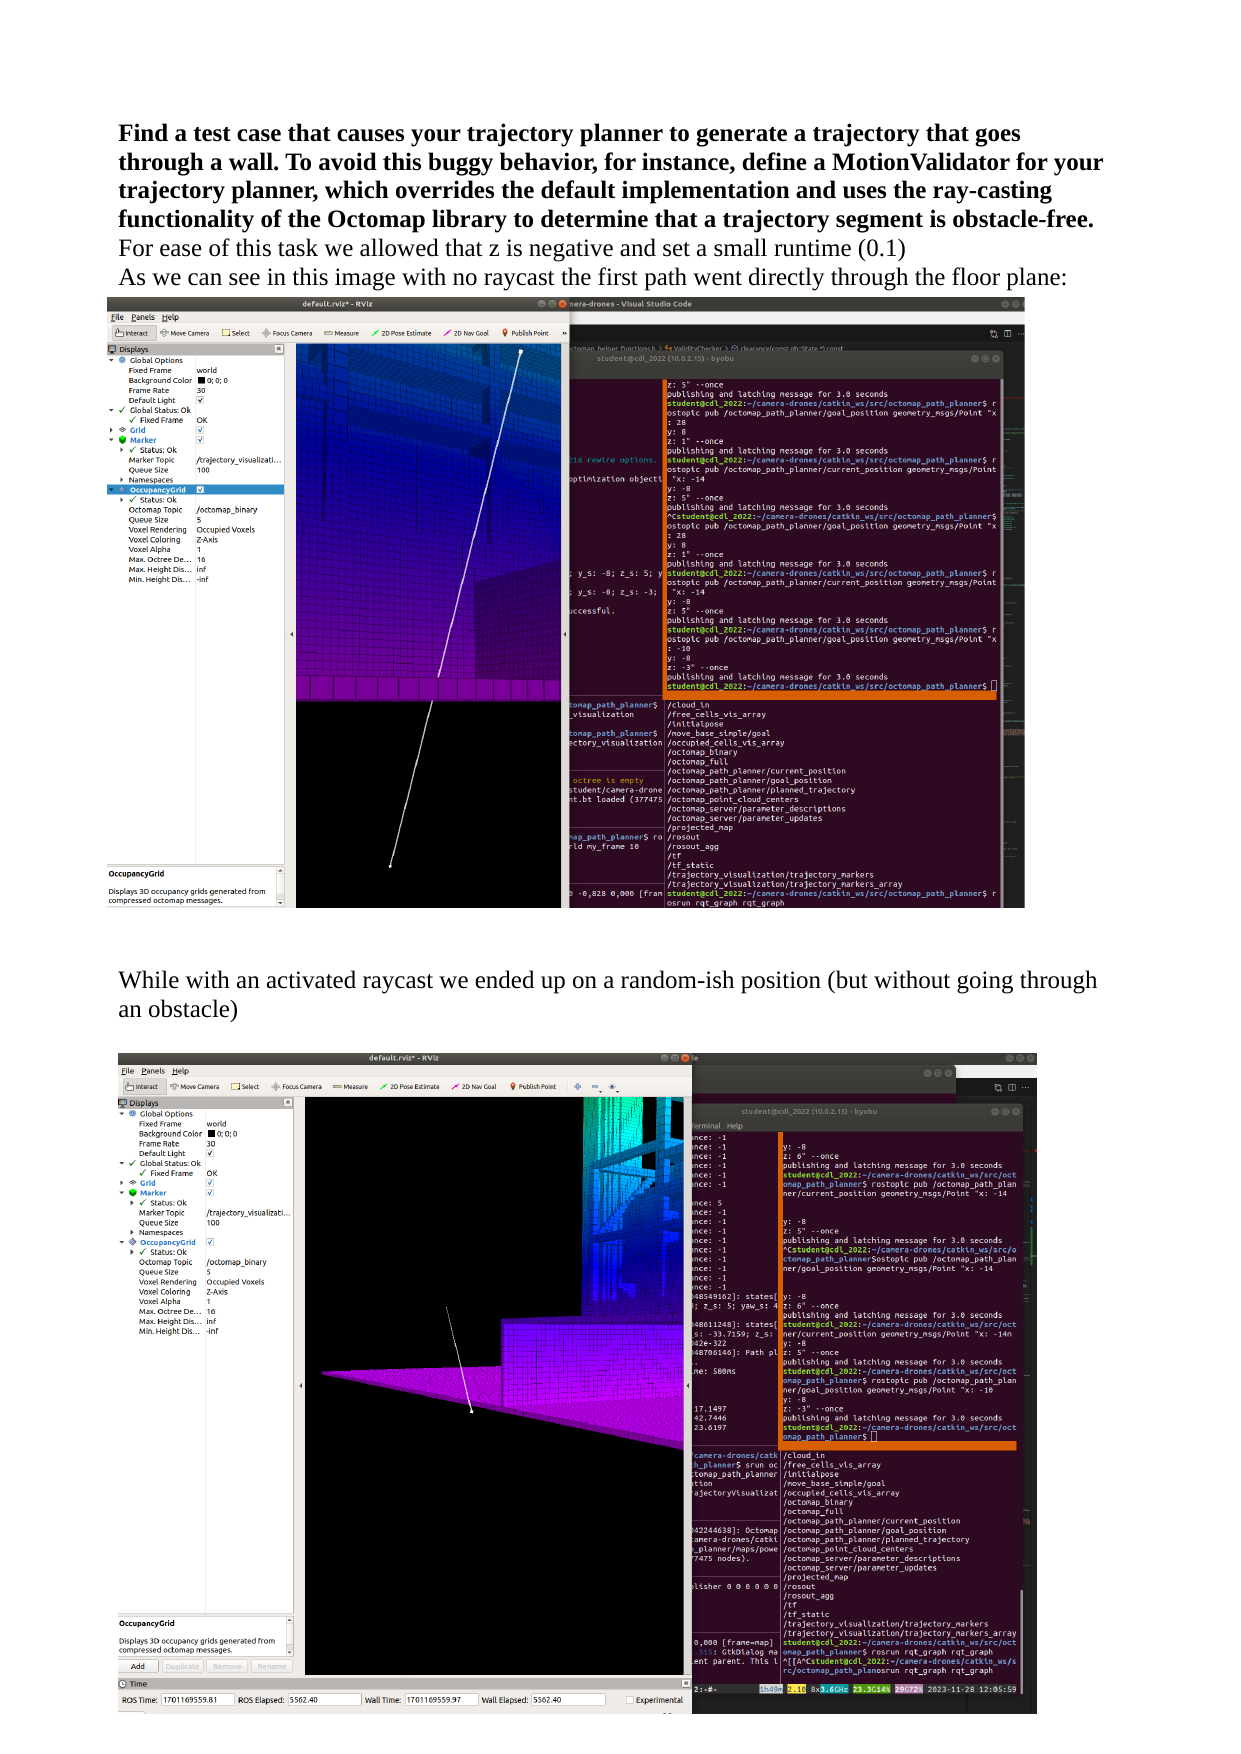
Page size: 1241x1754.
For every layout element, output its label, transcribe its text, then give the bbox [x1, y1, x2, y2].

picture [107, 297, 1025, 908]
text Find a test case that causes your trajectory planner to generate a trajectory that goes through a wall. To avoid this buggy behavior, for instance, define a MotionValidator for your trajectory planner, which overrides the default implementation and uses the ray-casting functionality of the Octomap library to determine that a trajectory segment is obstacle-free. For ease of this task we allowed that z is negative and set a small runtime (0.1) [118, 118, 1122, 262]
picture [118, 1053, 1037, 1714]
text While with an activated raycast we ended up on a random-ish position (but without going through an obstacle) [118, 965, 1122, 1023]
text As we can see in this image with no raycast the first path went directly through the floor plane: [118, 262, 1122, 291]
